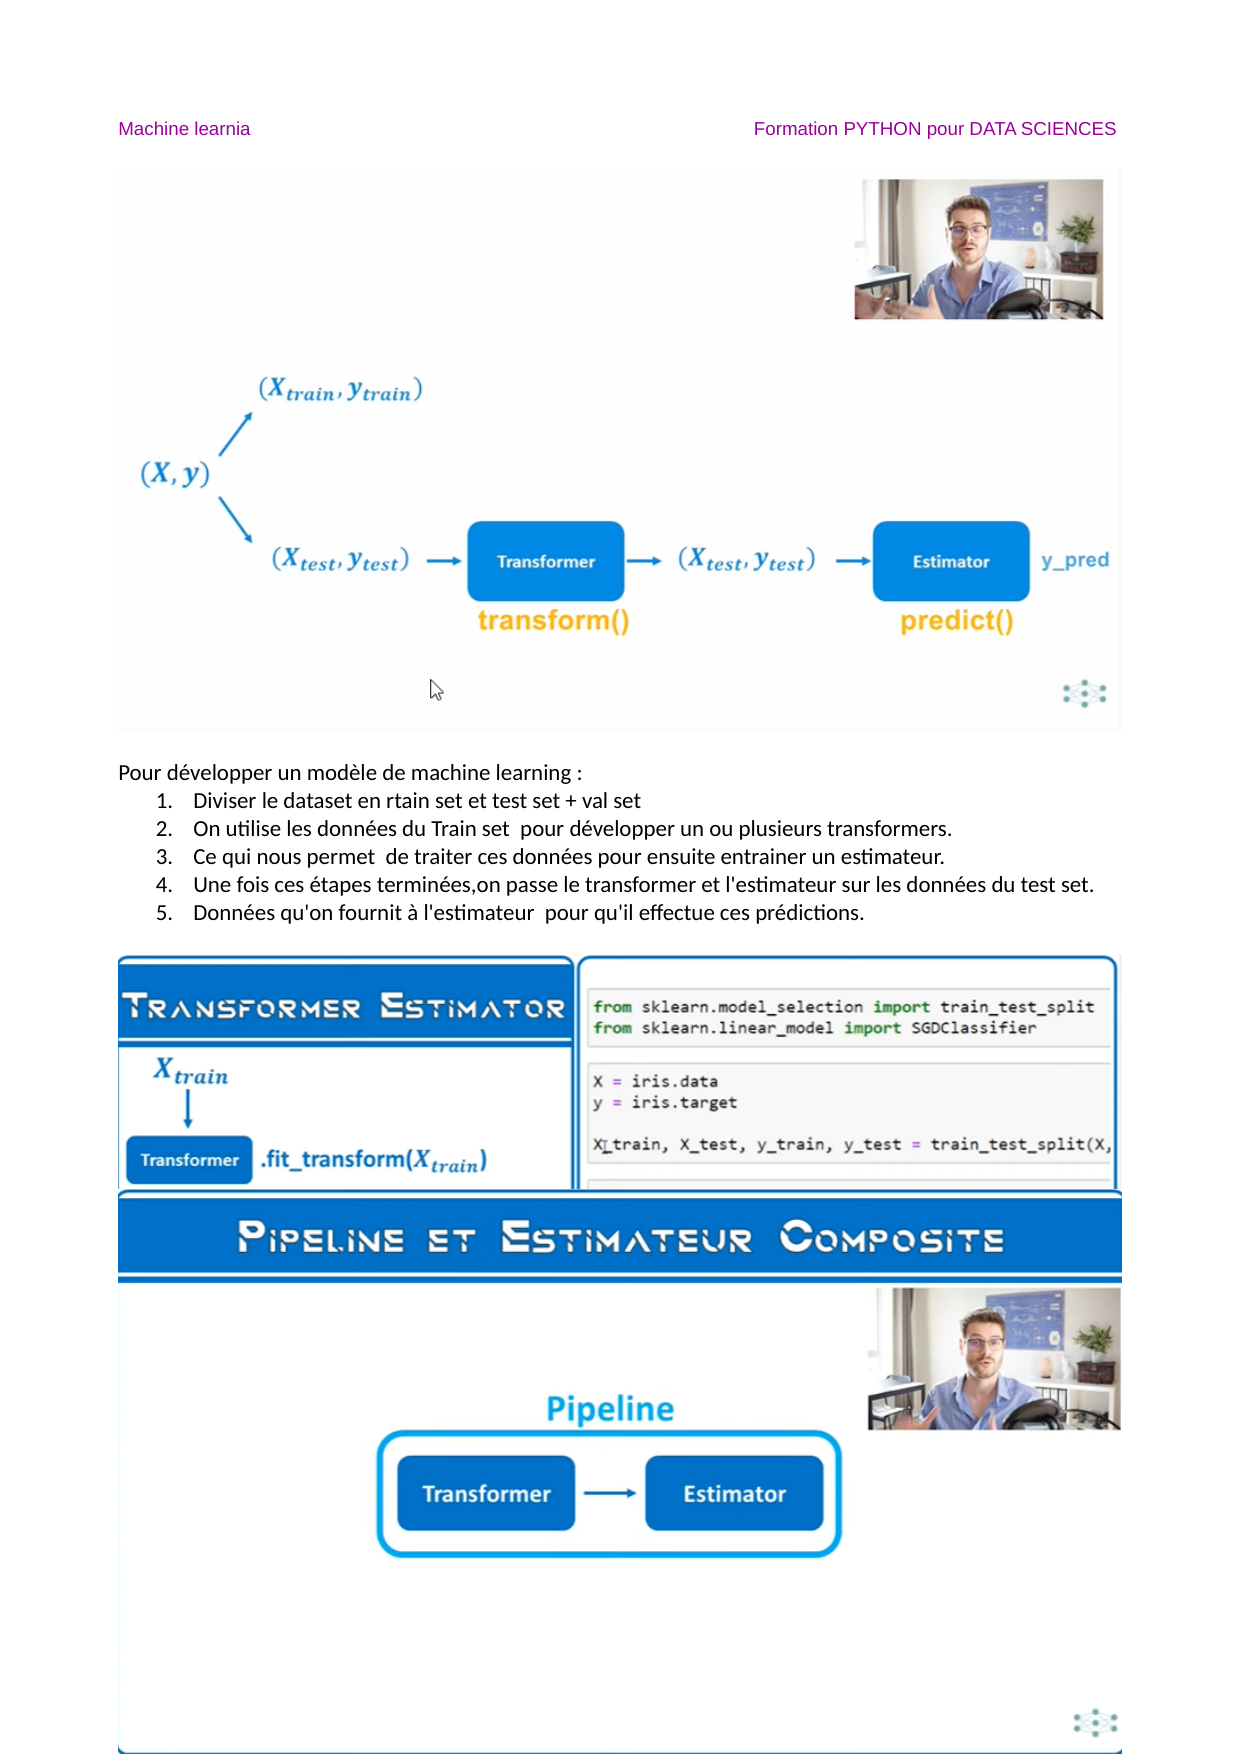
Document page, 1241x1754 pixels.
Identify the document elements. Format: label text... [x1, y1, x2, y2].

list Une fois ces étapes terminées,on passe le transformer et l'estimateur sur les données du test set. [156, 870, 1122, 898]
list Diviser le dataset en rtain set et test set + val set [156, 786, 1122, 814]
list Ce qui nous permet de traiter ces données pour ensuite entrainer un estimateur. [156, 842, 1122, 870]
list On utilise les données du Train set pour développer un ou plusieurs transformers. [156, 814, 1122, 842]
picture [118, 954, 1122, 1754]
picture [118, 169, 1122, 731]
text Pour développer un modèle de machine learning : [118, 758, 1122, 786]
list Données qu'on fournit à l'estimateur pour qu'il effectue ces prédictions. [156, 898, 1122, 926]
